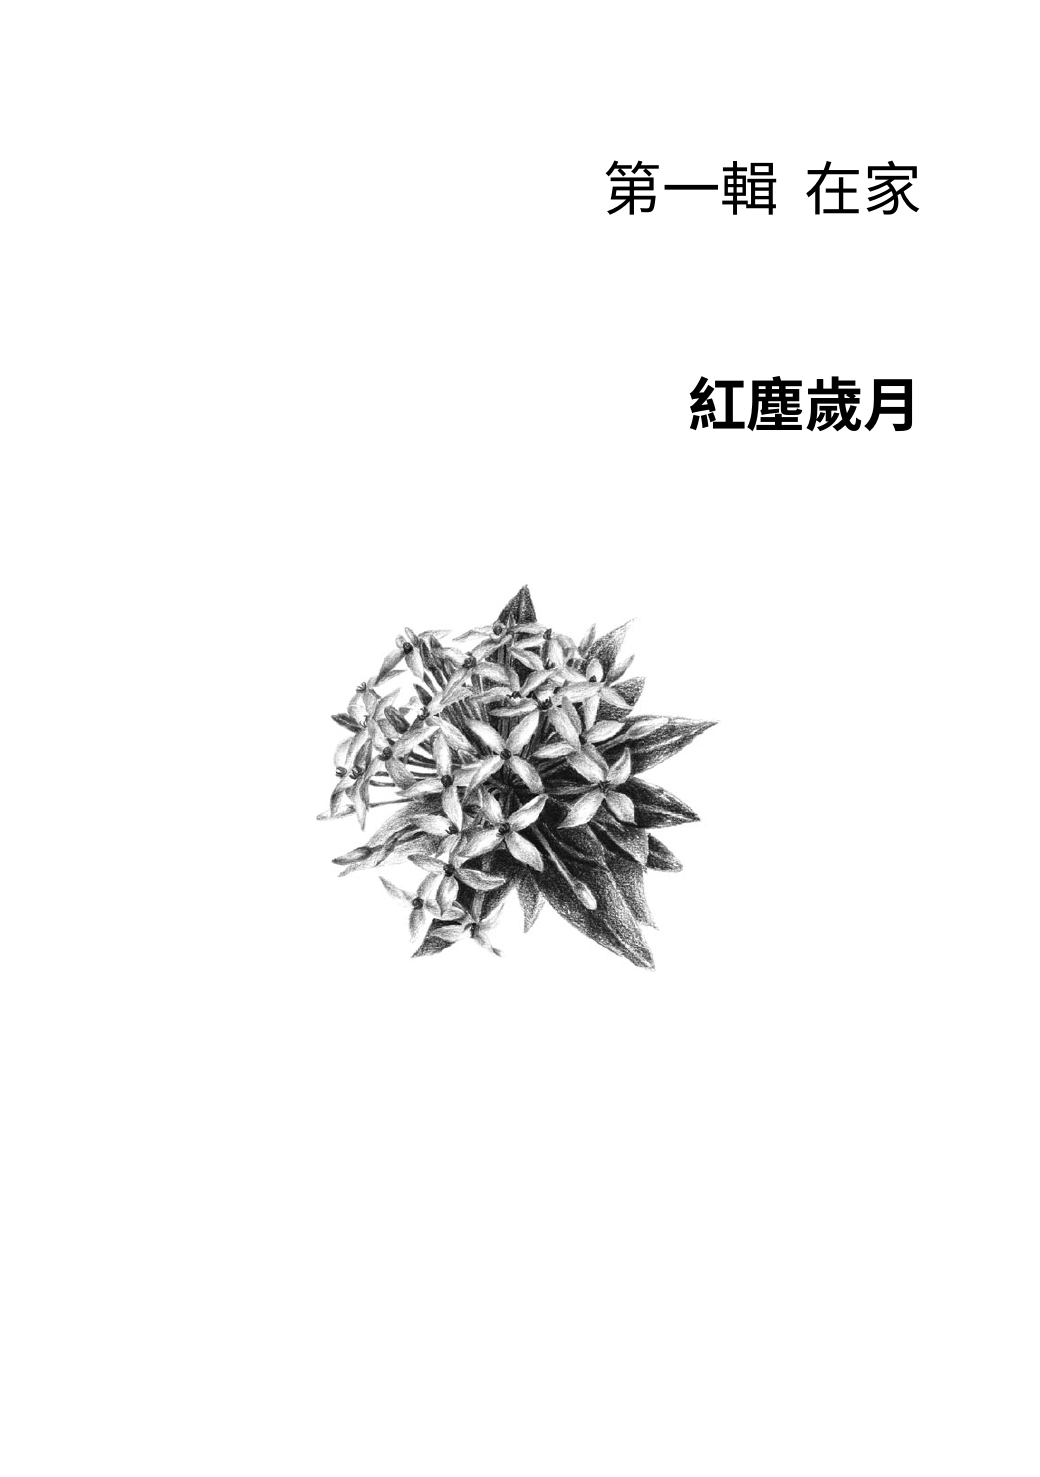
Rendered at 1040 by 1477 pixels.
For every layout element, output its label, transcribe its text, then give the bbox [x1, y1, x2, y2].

picture [308, 581, 731, 977]
subtitle 第一輯 在家 [118, 143, 921, 228]
text 紅塵歲月 [118, 359, 921, 443]
